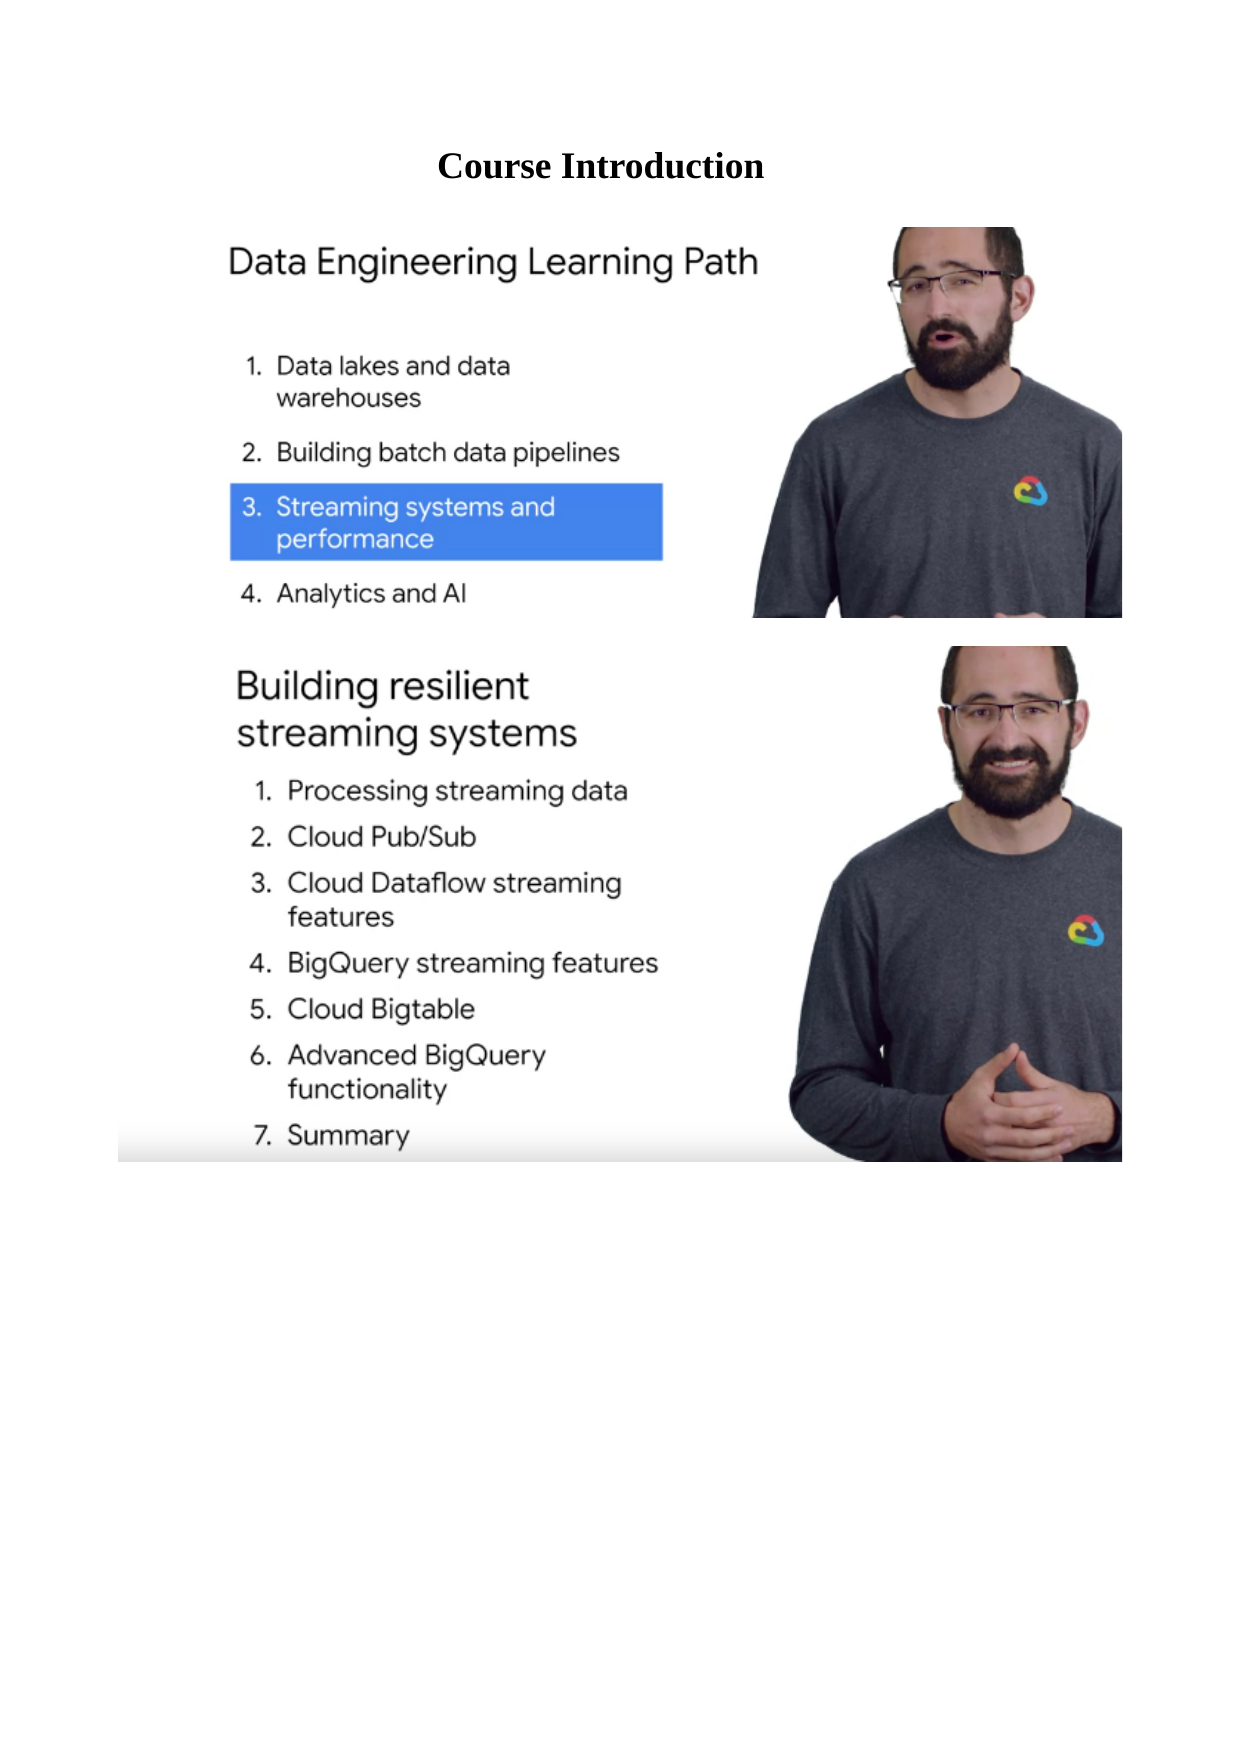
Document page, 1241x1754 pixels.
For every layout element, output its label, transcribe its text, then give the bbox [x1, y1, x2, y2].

picture [118, 646, 1123, 1162]
picture [118, 227, 1123, 618]
subtitle Course Introduction [118, 143, 1122, 186]
